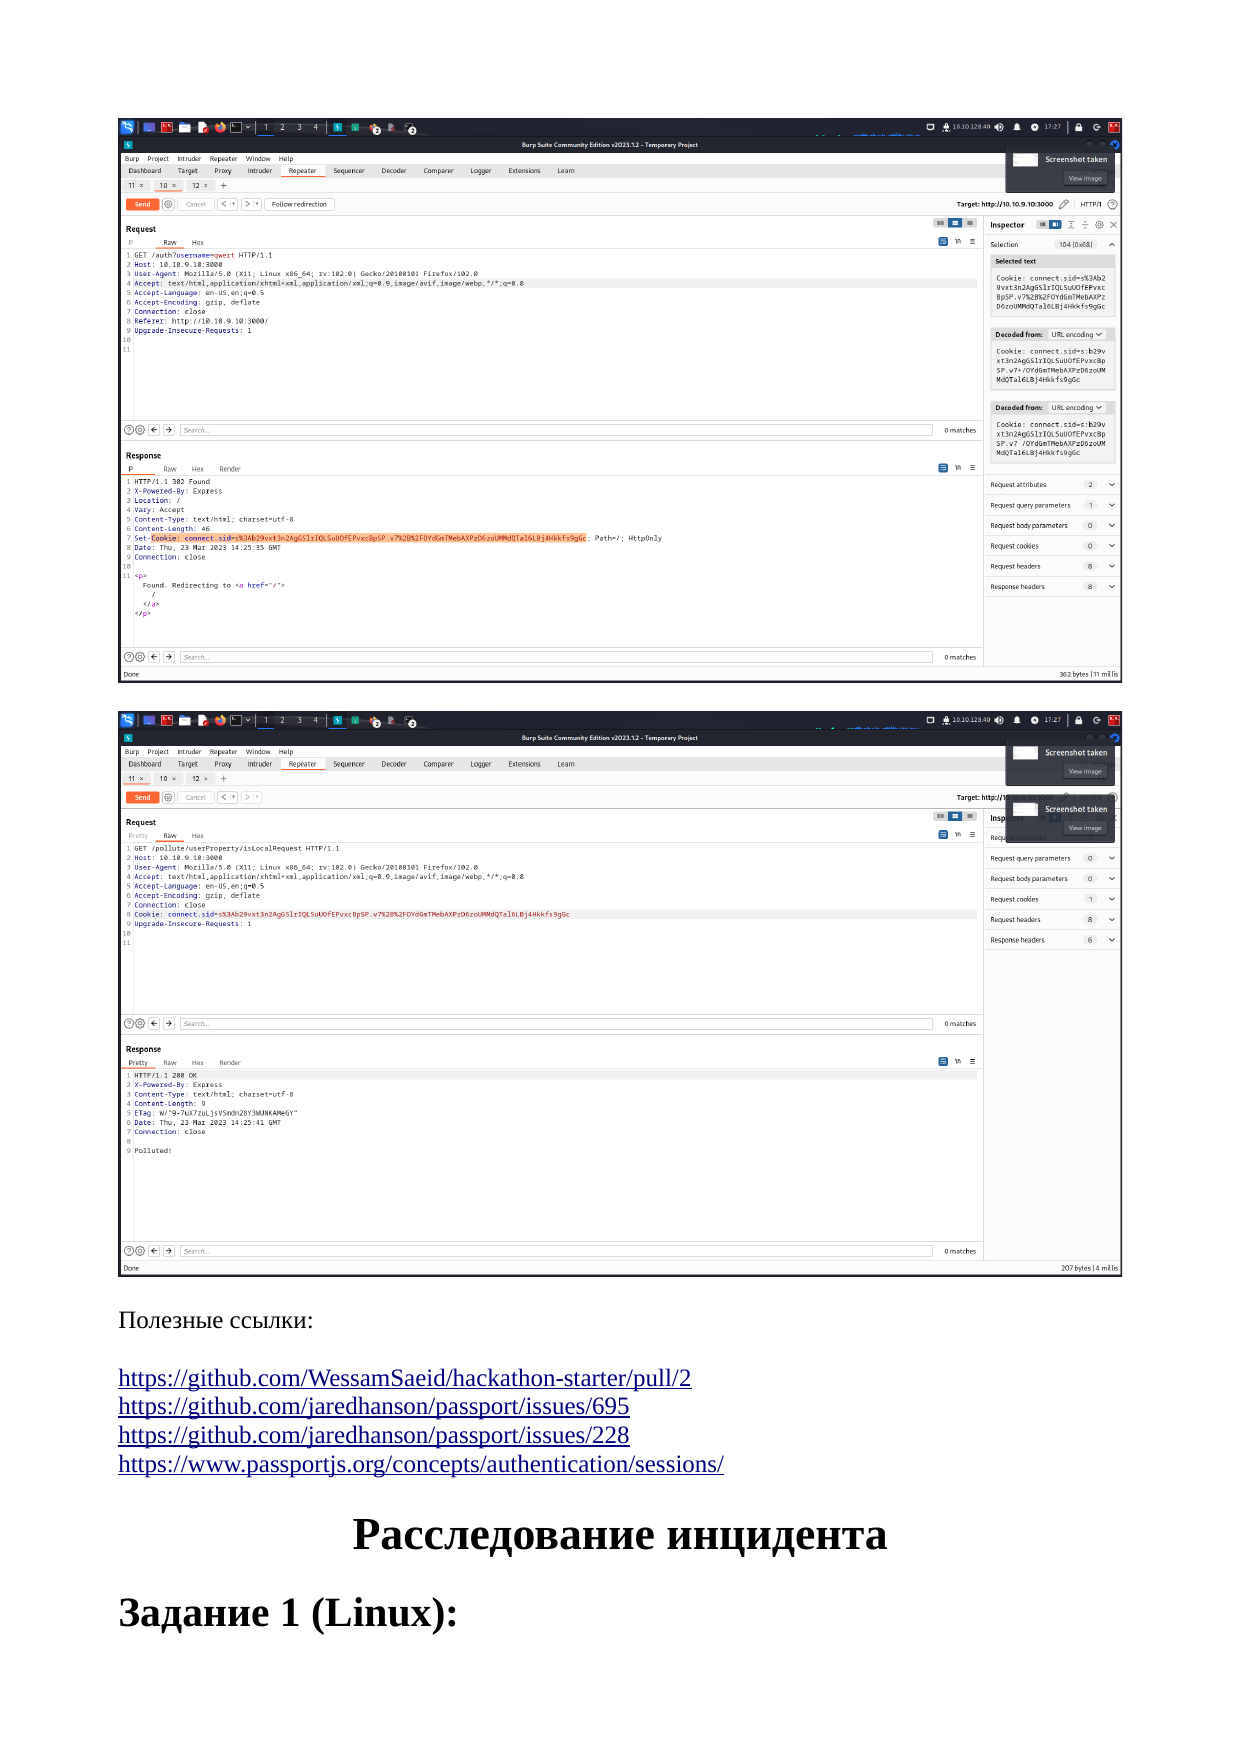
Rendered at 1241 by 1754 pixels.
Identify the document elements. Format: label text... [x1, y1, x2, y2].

text Полезные ссылки: [118, 1305, 1122, 1334]
text https://github.com/jaredhanson/passport/issues/228 [118, 1420, 1122, 1449]
text Расследование инцидента [118, 1506, 1122, 1559]
text Задание 1 (Linux): [118, 1588, 1122, 1636]
text https://github.com/WessamSaeid/hackathon-starter/pull/2 [118, 1363, 1122, 1391]
text https://www.passportjs.org/concepts/authentication/sessions/ [118, 1449, 1122, 1478]
picture [118, 118, 1123, 683]
picture [118, 711, 1123, 1277]
text https://github.com/jaredhanson/passport/issues/695 [118, 1391, 1122, 1420]
